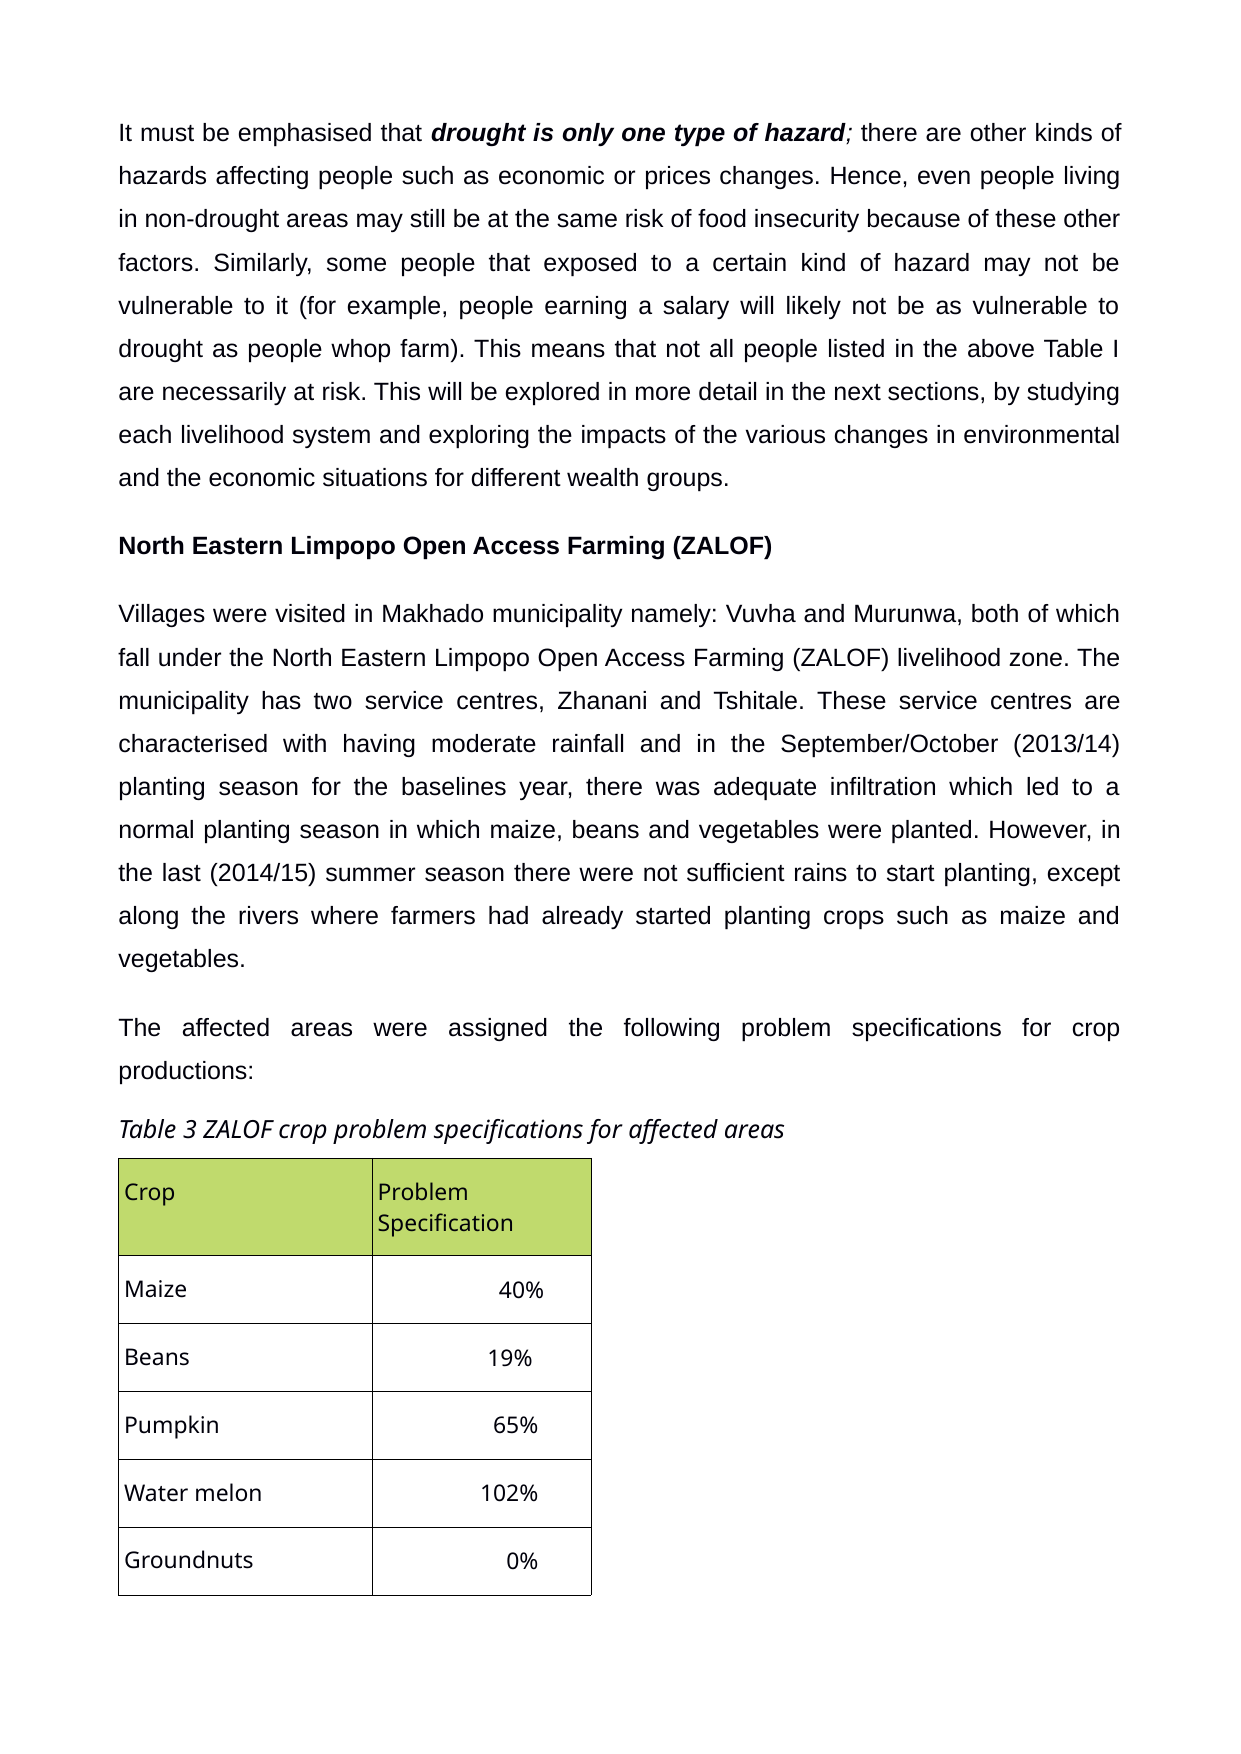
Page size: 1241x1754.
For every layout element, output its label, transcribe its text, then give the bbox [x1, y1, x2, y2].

table_cell 0% [373, 1528, 591, 1594]
subtitle It must be emphasised that drought is only one type of hazard; there are other kinds of hazards affecting people such as economic or prices changes. Hence, even people living in non-drought areas may still be at the same risk of food insecurity because of these other factors. Similarly, some people that exposed to a certain kind of hazard may not be vulnerable to it (for example, people earning a salary will likely not be as vulnerable to drought as people whop farm). This means that not all people listed in the above Table I are necessarily at risk. This will be explored in more detail in the next sections, by studying each livelihood system and exploring the impacts of the various changes in environmental and the economic situations for different wealth groups. [118, 118, 1122, 492]
table_cell 40% [373, 1256, 591, 1323]
subtitle North Eastern Limpopo Open Access Farming (ZALOF) [118, 531, 1122, 560]
text The affected areas were assigned the following problem specifications for crop productions: [118, 1012, 1122, 1084]
table_cell 19% [373, 1324, 591, 1391]
table_cell Pumpkin [119, 1392, 372, 1459]
text Villages were visited in Makhado municipality namely: Vuvha and Murunwa, both of which fall under the North Eastern Limpopo Open Access Farming (ZALOF) livelihood zone. The municipality has two service centres, Zhanani and Tshitale. These service centres are characterised with having moderate rainfall and in the September/October (2013/14) planting season for the baselines year, there was adequate infiltration which led to a normal planting season in which maize, beans and vegetables were planted. However, in the last (2014/15) summer season there were not sufficient rains to start planting, except along the rivers where farmers had already started planting crops such as maize and vegetables. [118, 599, 1122, 973]
table_cell 65% [373, 1392, 591, 1459]
text Table 3 ZALOF crop problem specifications for affected areas [118, 1111, 1122, 1145]
table_header Problem Specification [373, 1159, 591, 1255]
table_cell 102% [373, 1460, 591, 1527]
table_cell Beans [119, 1324, 372, 1391]
table_header Crop [119, 1159, 372, 1255]
table_cell Groundnuts [119, 1528, 372, 1594]
table_cell Maize [119, 1256, 372, 1323]
table_cell Water melon [119, 1460, 372, 1527]
